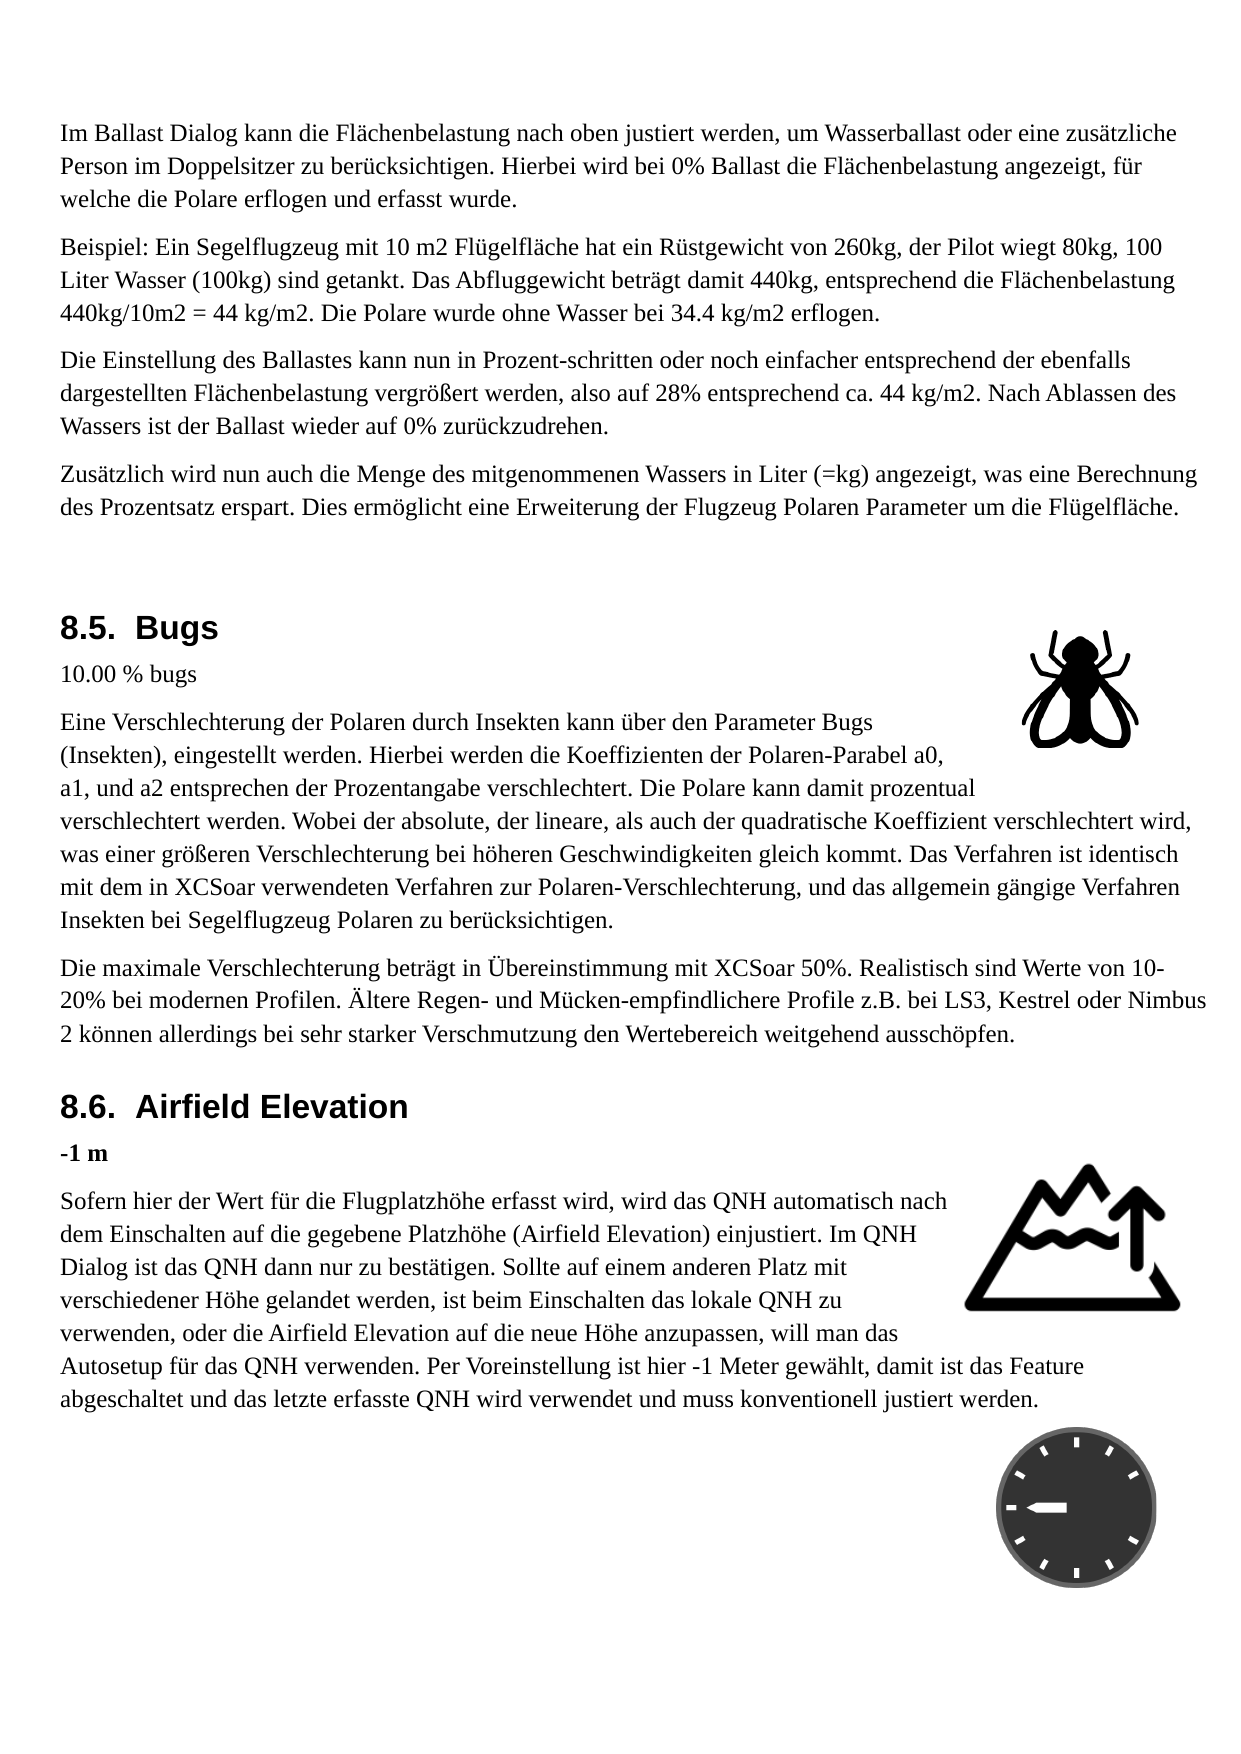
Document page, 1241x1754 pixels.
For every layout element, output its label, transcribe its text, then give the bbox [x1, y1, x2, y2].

text Die maximale Verschlechterung beträgt in Übereinstimmung mit XCSoar 50%. Realistisch sind Werte von 10-20% bei modernen Profilen. Ältere Regen- und Mücken-empfindlichere Profile z.B. bei LS3, Kestrel oder Nimbus 2 können allerdings bei sehr starker Verschmutzung den Wertebereich weitgehend ausschöpfen. [60, 953, 1207, 1047]
text Die Einstellung des Ballastes kann nun in Prozent-schritten oder noch einfacher entsprechend der ebenfalls dargestellten Flächenbelastung vergrößert werden, also auf 28% entsprechend ca. 44 kg/m2. Nach Ablassen des Wassers ist der Ballast wieder auf 0% zurückzudrehen. [60, 345, 1207, 440]
text Beispiel: Ein Segelflugzeug mit 10 m2 Flügelfläche hat ein Rüstgewicht von 260kg, der Pilot wiegt 80kg, 100 Liter Wasser (100kg) sind getankt. Das Abfluggewicht beträgt damit 440kg, entsprechend die Flächenbelastung 440kg/10m2 = 44 kg/m2. Die Polare wurde ohne Wasser bei 34.4 kg/m2 erflogen. [60, 232, 1207, 327]
text -1 m [60, 1138, 959, 1167]
text Im Ballast Dialog kann die Flächenbelastung nach oben justiert werden, um Wasserballast oder eine zusätzliche Person im Doppelsitzer zu berücksichtigen. Hierbei wird bei 0% Ballast die Flächenbelastung angezeigt, für welche die Polare erflogen und erfasst wurde. [60, 118, 1207, 213]
text [1139, 659, 1207, 688]
text 10.00 % bugs [60, 659, 1021, 688]
text Eine Verschlechterung der Polaren durch Insekten kann über den Parameter Bugs (Insekten), eingestellt werden. Hierbei werden die Koeffizienten der Polaren-Parabel a0, a1, und a2 entsprechen der Prozentangabe verschlechtert. Die Polare kann damit prozentual verschlechtert werden. Wobei der absolute, der lineare, als auch der quadratische Koeffizient verschlechtert wird, was einer größeren Verschlechterung bei höheren Geschwindigkeiten gleich kommt. Das Verfahren ist identisch mit dem in XCSoar verwendeten Verfahren zur Polaren-Verschlechterung, und das allgemein gängige Verfahren Insekten bei Segelflugzeug Polaren zu berücksichtigen. [60, 707, 1207, 934]
picture [959, 1124, 1186, 1351]
subtitle Airfield Elevation [60, 1087, 1207, 1126]
picture [996, 1427, 1157, 1588]
subtitle Bugs [60, 608, 1207, 647]
text [1186, 1138, 1207, 1167]
text Sofern hier der Wert für die Flugplatzhöhe erfasst wird, wird das QNH automatisch nach dem Einschalten auf die gegebene Platzhöhe (Airfield Elevation) einjustiert. Im QNH Dialog ist das QNH dann nur zu bestätigen. Sollte auf einem anderen Platz mit verschiedener Höhe gelandet werden, ist beim Einschalten das lokale QNH zu verwenden, oder die Airfield Elevation auf die neue Höhe anzupassen, will man das Autosetup für das QNH verwenden. Per Voreinstellung ist hier -1 Meter gewählt, damit ist das Feature abgeschaltet und das letzte erfasste QNH wird verwendet und muss konventionell justiert werden. [60, 1186, 1207, 1413]
text Zusätzlich wird nun auch die Menge des mitgenommenen Wassers in Liter (=kg) angezeigt, was eine Berechnung des Prozentsatz erspart. Dies ermöglicht eine Erweiterung der Flugzeug Polaren Parameter um die Flügelfläche. [60, 459, 1207, 521]
picture [1021, 630, 1139, 748]
